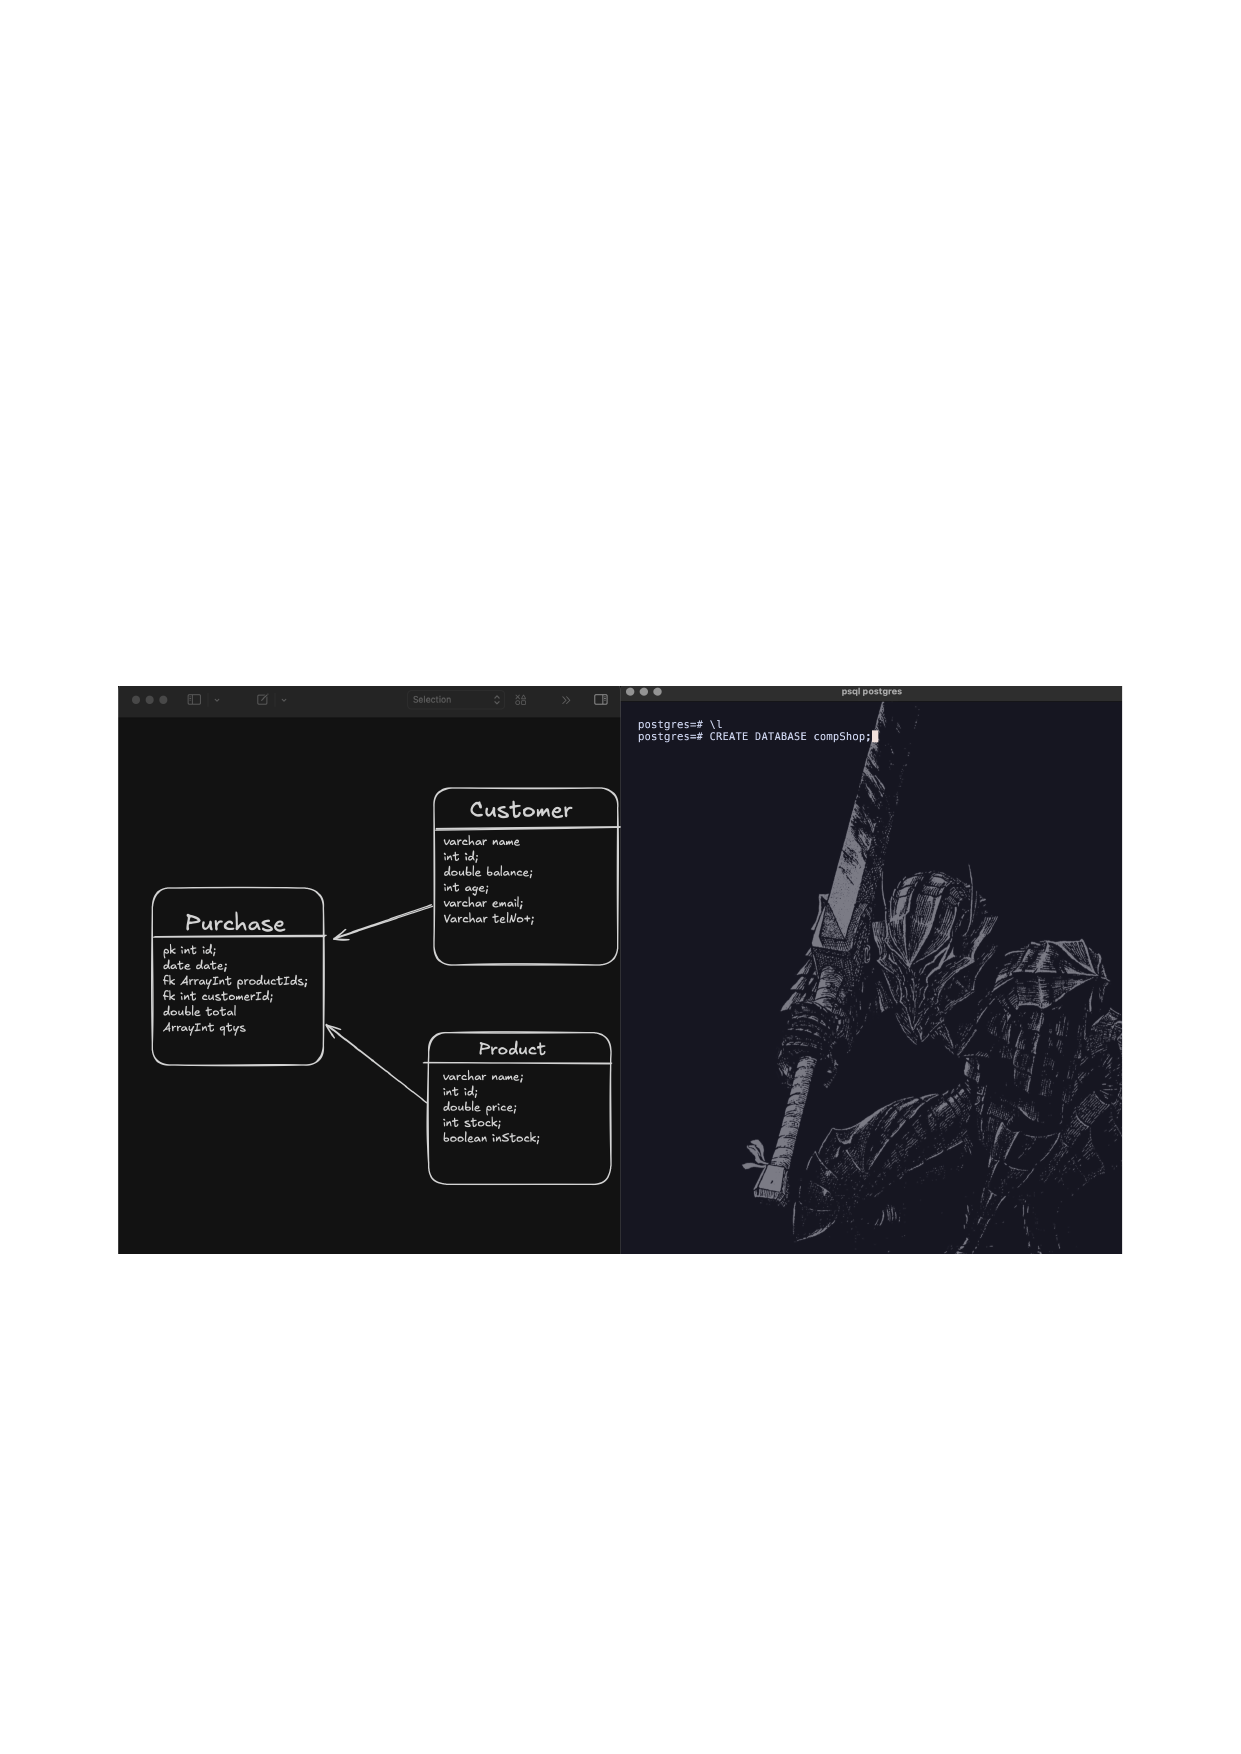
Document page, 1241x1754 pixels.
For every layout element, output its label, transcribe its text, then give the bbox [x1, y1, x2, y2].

text Working on creating postgres db [118, 1254, 1122, 1305]
text Overall this project was a great learning experience in terms of creating a full blown system from out previous code and adapting that code through our object oriented principles like polymorphism, abstraction etc. Javafx was a great UI library for this usecase as it effectively took our code and data and displated them really effectively. [118, 118, 1122, 305]
text Images: [118, 621, 1122, 655]
text If I could do this again I would definetly address my issue with tabpanes and try understnad the structure of desktop apps more. Not only that but I would also be really intrigued on how a relational fully normalised database would fit into this system. [118, 337, 1122, 524]
picture [118, 686, 1123, 1254]
